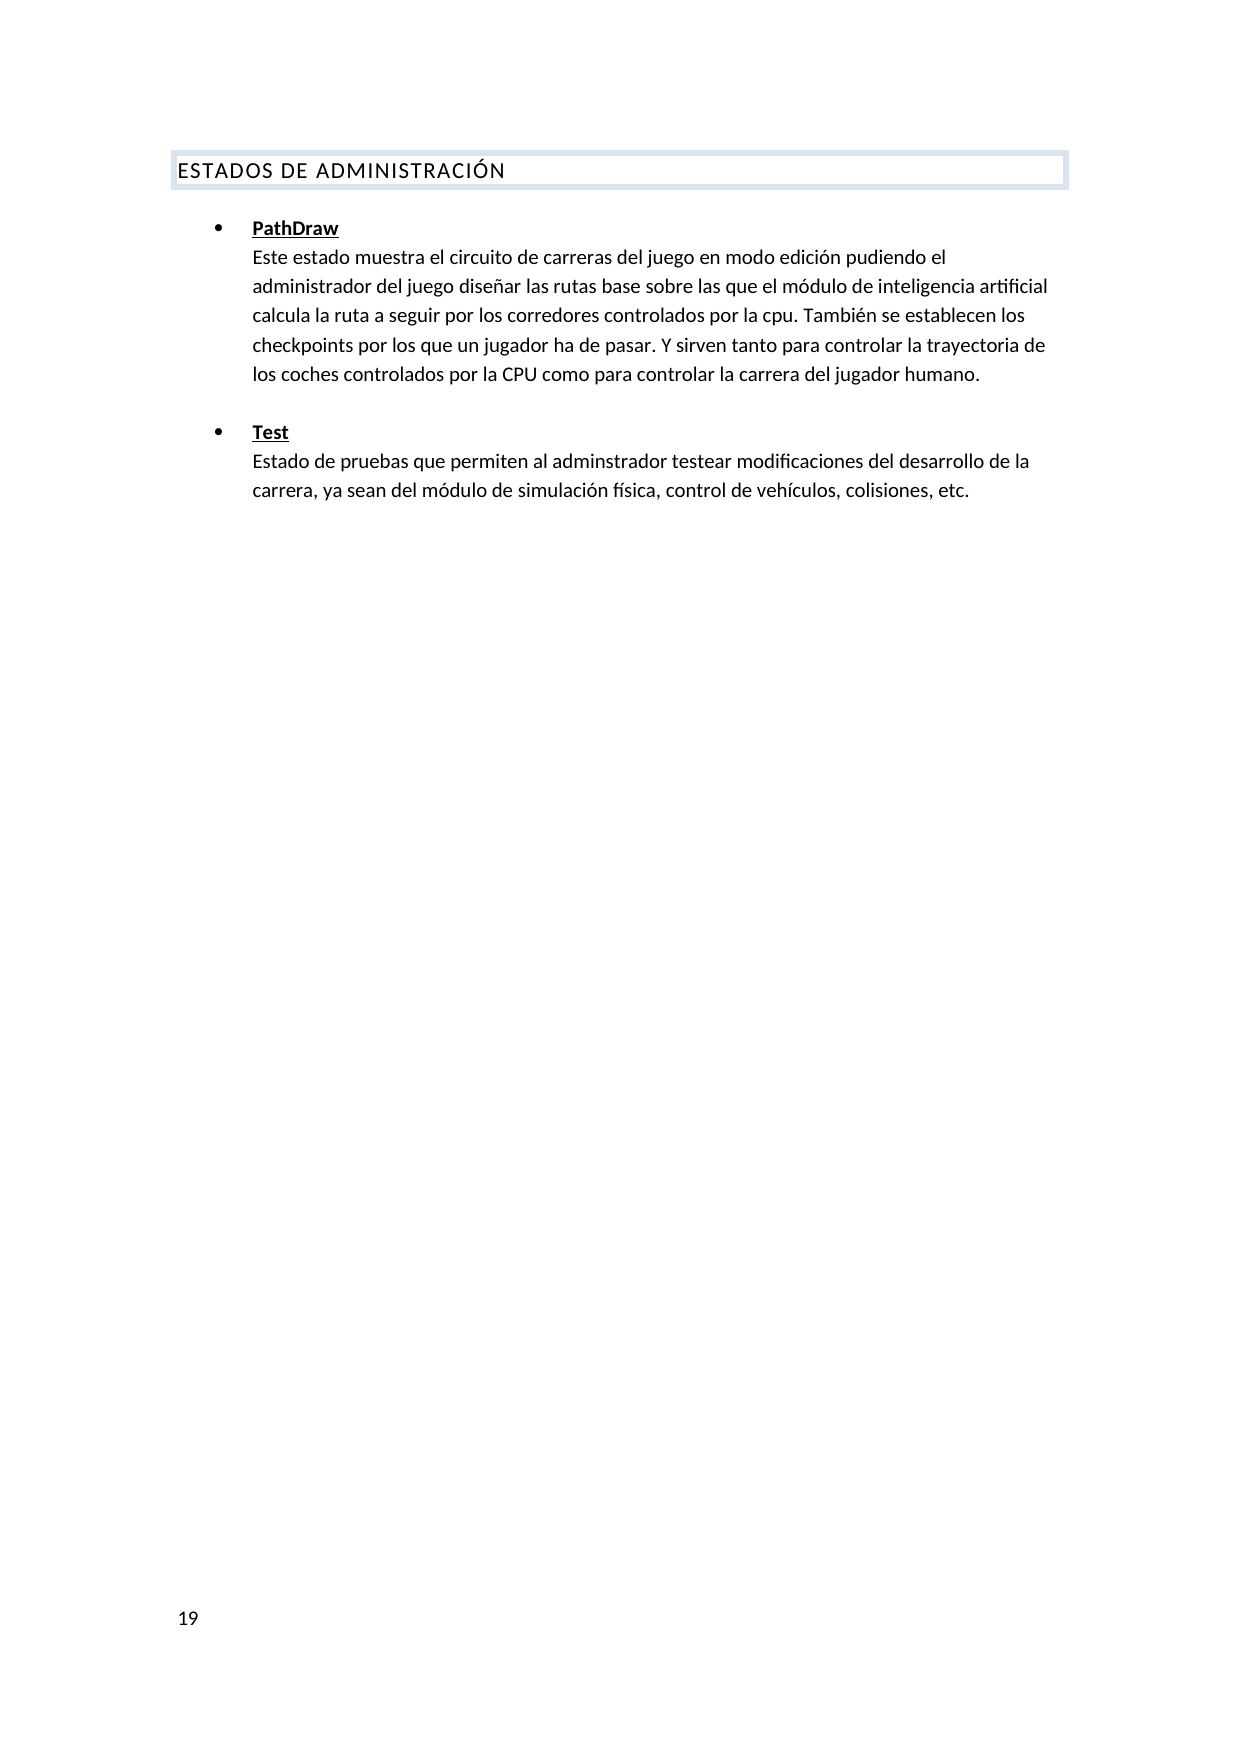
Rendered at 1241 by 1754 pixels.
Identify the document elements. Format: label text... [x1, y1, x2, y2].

list Test [215, 419, 1063, 445]
list PathDraw [215, 215, 1063, 241]
subtitle Estados de Administración [177, 156, 1063, 184]
list Este estado muestra el circuito de carreras del juego en modo edición pudiendo el administrador del juego diseñar las rutas base sobre las que el módulo de inteligencia artificial calcula la ruta a seguir por los corredores controlados por la cpu. También se establecen los checkpoints por los que un jugador ha de pasar. Y sirven tanto para controlar la trayectoria de los coches controlados por la CPU como para controlar la carrera del jugador humano. [252, 244, 1063, 386]
list Estado de pruebas que permiten al adminstrador testear modificaciones del desarrollo de la carrera, ya sean del módulo de simulación física, control de vehículos, colisiones, etc. [252, 448, 1063, 503]
